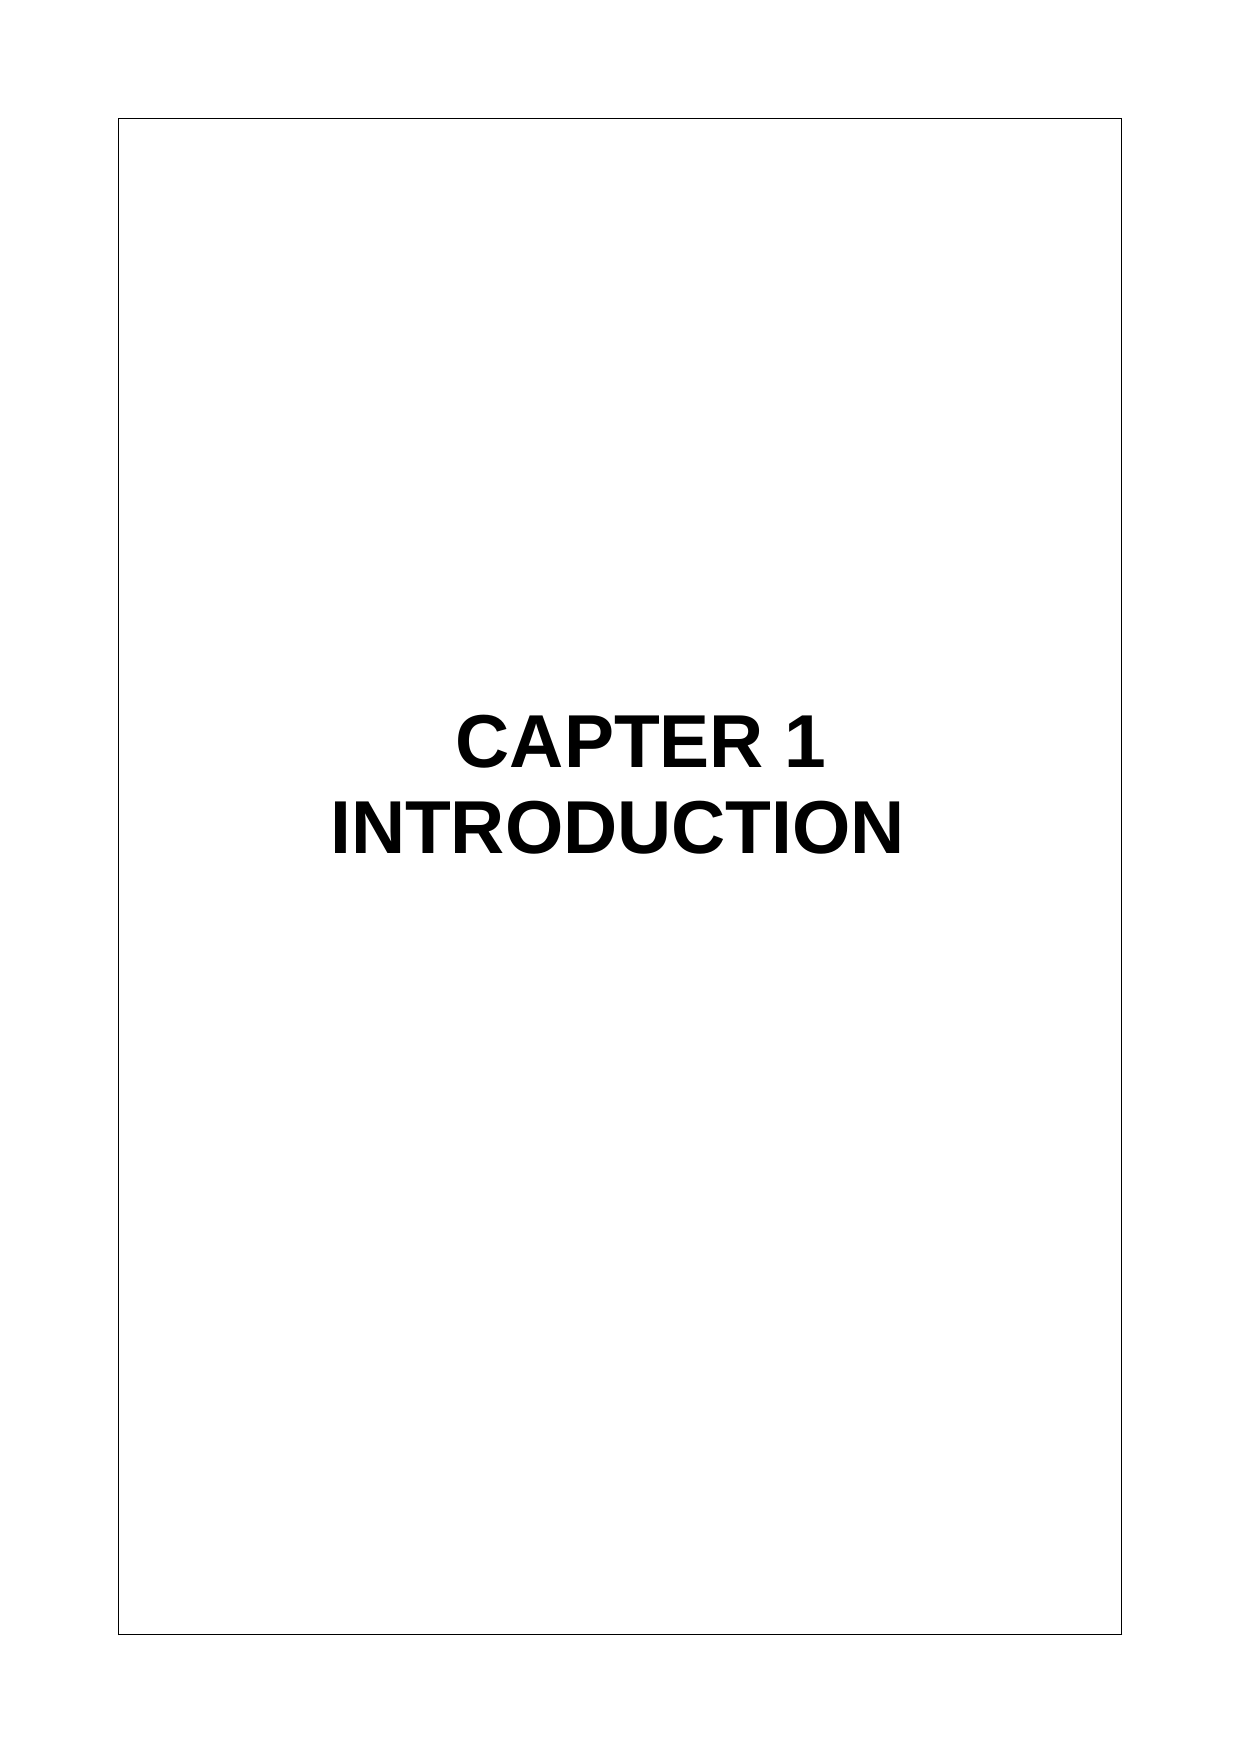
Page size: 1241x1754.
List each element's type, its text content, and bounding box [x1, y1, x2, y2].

text INTRODUCTION [122, 783, 1118, 870]
text CAPTER 1 [122, 697, 1118, 783]
